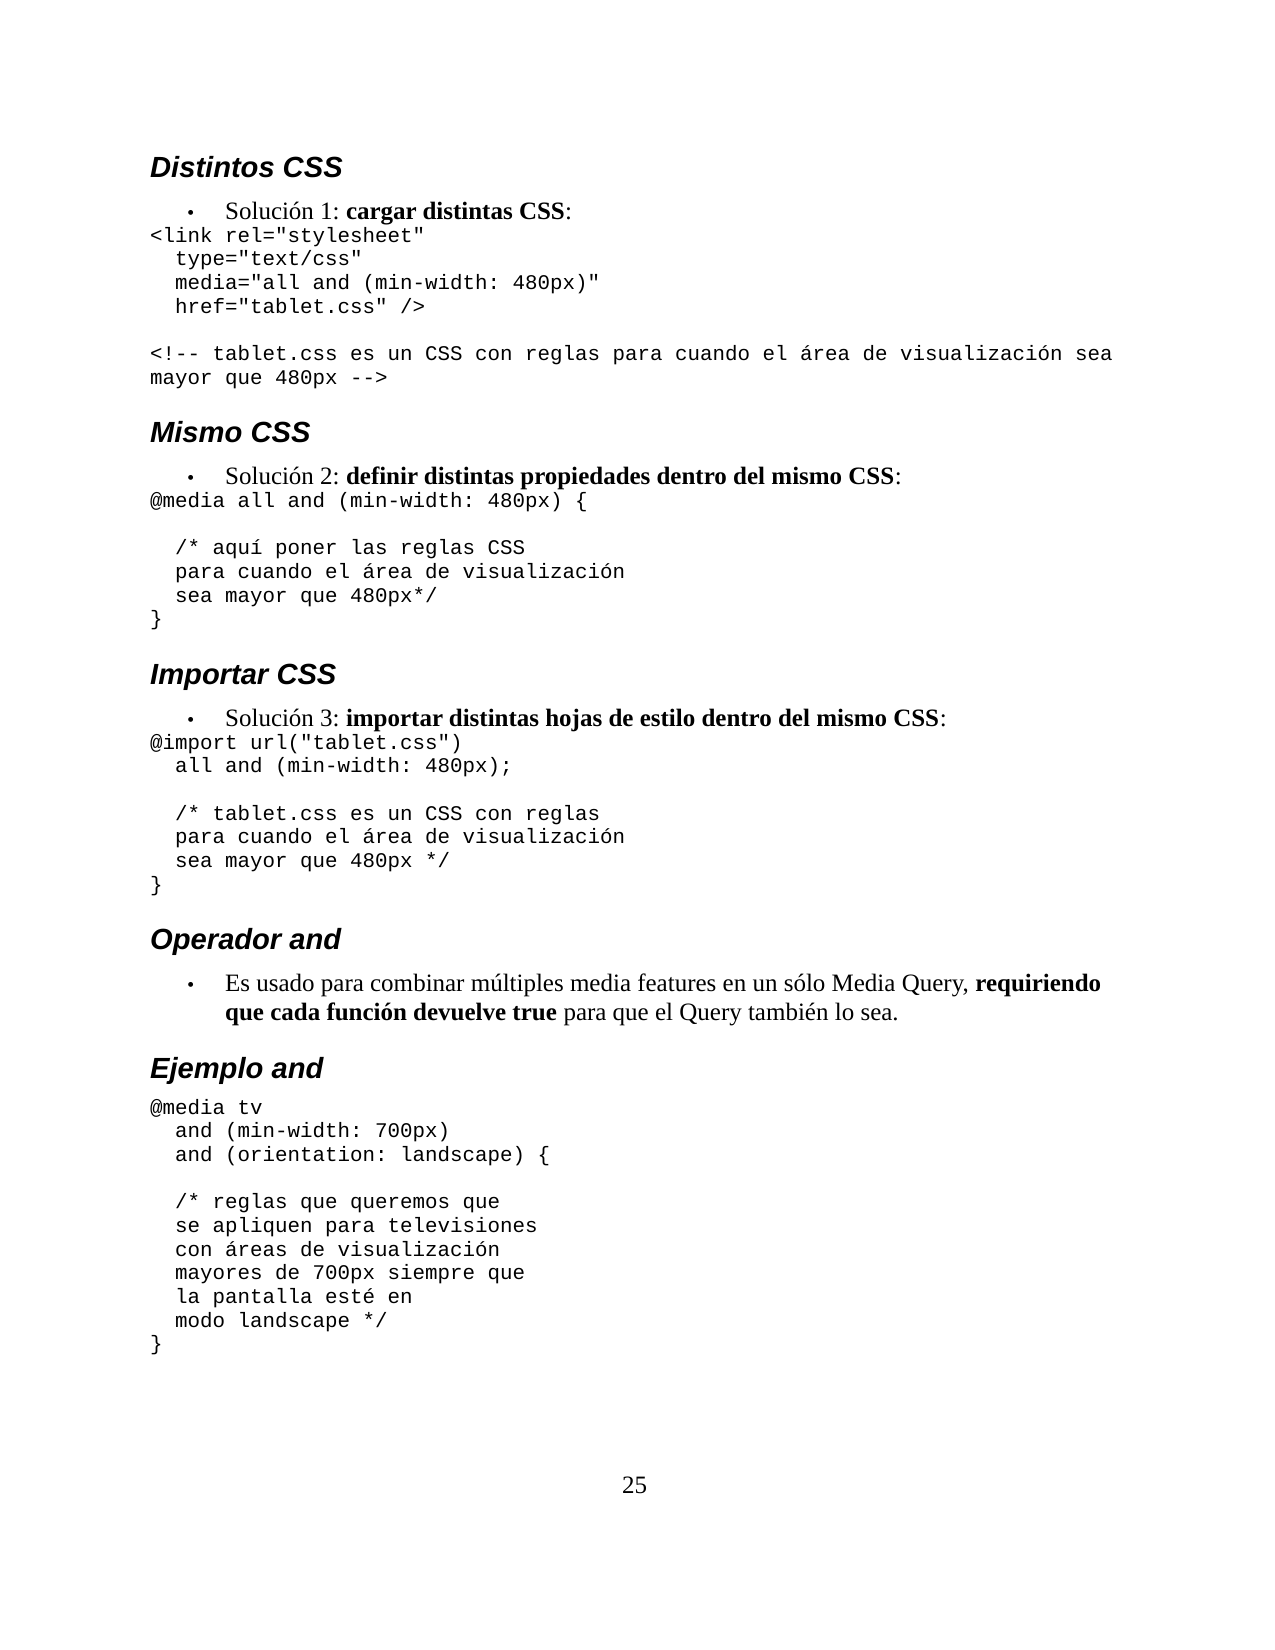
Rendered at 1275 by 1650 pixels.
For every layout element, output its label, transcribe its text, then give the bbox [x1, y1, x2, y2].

text con áreas de visualización [150, 1239, 1125, 1262]
list Solución 1: cargar distintas CSS: [187, 196, 1125, 225]
subtitle Importar CSS [150, 657, 1125, 691]
text @import url("tablet.css") [150, 732, 1125, 755]
text <link rel="stylesheet" [150, 225, 1125, 248]
text media="all and (min-width: 480px)" [150, 272, 1125, 296]
text } [150, 1333, 1125, 1357]
list Solución 2: definir distintas propiedades dentro del mismo CSS: [187, 461, 1125, 490]
subtitle Mismo CSS [150, 415, 1125, 449]
text sea mayor que 480px*/ [150, 585, 1125, 608]
text all and (min-width: 480px); [150, 755, 1125, 779]
text la pantalla esté en [150, 1286, 1125, 1310]
subtitle Distintos CSS [150, 150, 1125, 183]
list Solución 3: importar distintas hojas de estilo dentro del mismo CSS: [187, 703, 1125, 732]
text and (min-width: 700px) [150, 1121, 1125, 1144]
subtitle Operador and [150, 922, 1125, 956]
text modo landscape */ [150, 1310, 1125, 1333]
text } [150, 608, 1125, 632]
text @media tv [150, 1097, 1125, 1121]
subtitle Ejemplo and [150, 1051, 1125, 1084]
text sea mayor que 480px */ [150, 850, 1125, 874]
text para cuando el área de visualización [150, 561, 1125, 585]
text /* tablet.css es un CSS con reglas [150, 803, 1125, 826]
text /* reglas que queremos que [150, 1191, 1125, 1215]
text para cuando el área de visualización [150, 826, 1125, 850]
text /* aquí poner las reglas CSS [150, 537, 1125, 561]
list Es usado para combinar múltiples media features en un sólo Media Query, requiriendo que cada función devuelve true para que el Query también lo sea. [187, 968, 1125, 1026]
text <!-- tablet.css es un CSS con reglas para cuando el área de visualización sea mayor que 480px --> [150, 343, 1125, 390]
text @media all and (min-width: 480px) { [150, 490, 1125, 514]
text mayores de 700px siempre que [150, 1262, 1125, 1286]
text and (orientation: landscape) { [150, 1144, 1125, 1168]
text type="text/css" [150, 248, 1125, 272]
text } [150, 874, 1125, 897]
text href="tablet.css" /> [150, 296, 1125, 319]
text se apliquen para televisiones [150, 1215, 1125, 1239]
